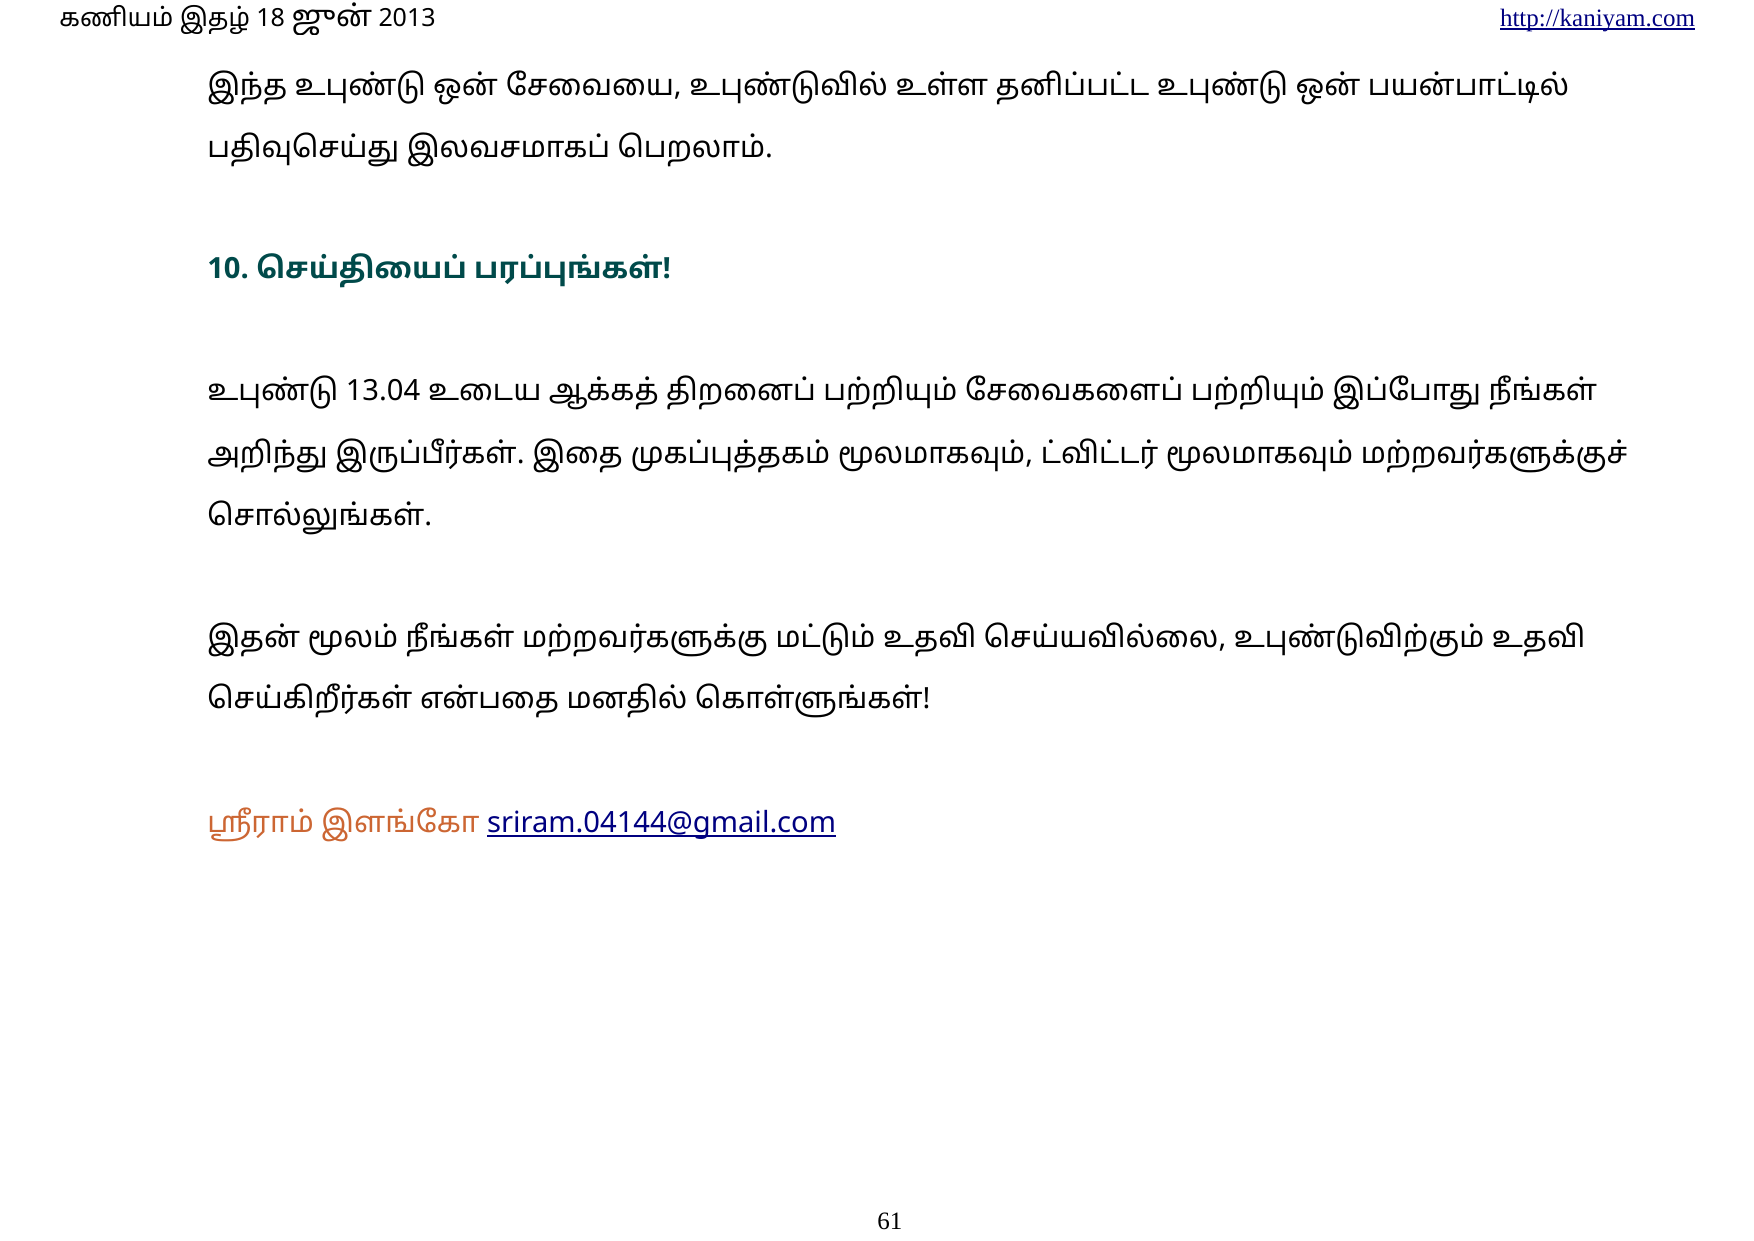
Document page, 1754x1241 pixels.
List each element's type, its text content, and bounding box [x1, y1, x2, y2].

text இதன் மூலம் நீங்கள் மற்றவர்களுக்கு மட்டும் உதவி செய்யவில்லை, உபுண்டுவிற்கும் உதவி செய்கிறீர்கள் என்பதை மனதில் கொள்ளுங்கள்! [207, 557, 1695, 721]
text இந்த உபுண்டு ஒன் சேவையை, உபுண்டுவில் உள்ள தனிப்பட்ட உபுண்டு ஒன் பயன்பாட்டில் பதிவுசெய்து இலவசமாகப் பெறலாம். 10. செய்தியைப் பரப்புங்கள்! [207, 64, 1695, 289]
text உபுண்டு 13.04 உடைய ஆக்கத் திறனைப் பற்றியும் சேவைகளைப் பற்றியும் இப்போது நீங்கள் அறிந்து இருப்பீர்கள். இதை முகப்புத்தகம் மூலமாகவும், ட்விட்டர் மூலமாகவும் மற்றவர்களுக்குச் சொல்லுங்கள். [207, 310, 1695, 536]
text ஸ்ரீராம் இளங்கோ sriram.04144@gmail.com [207, 802, 1695, 845]
